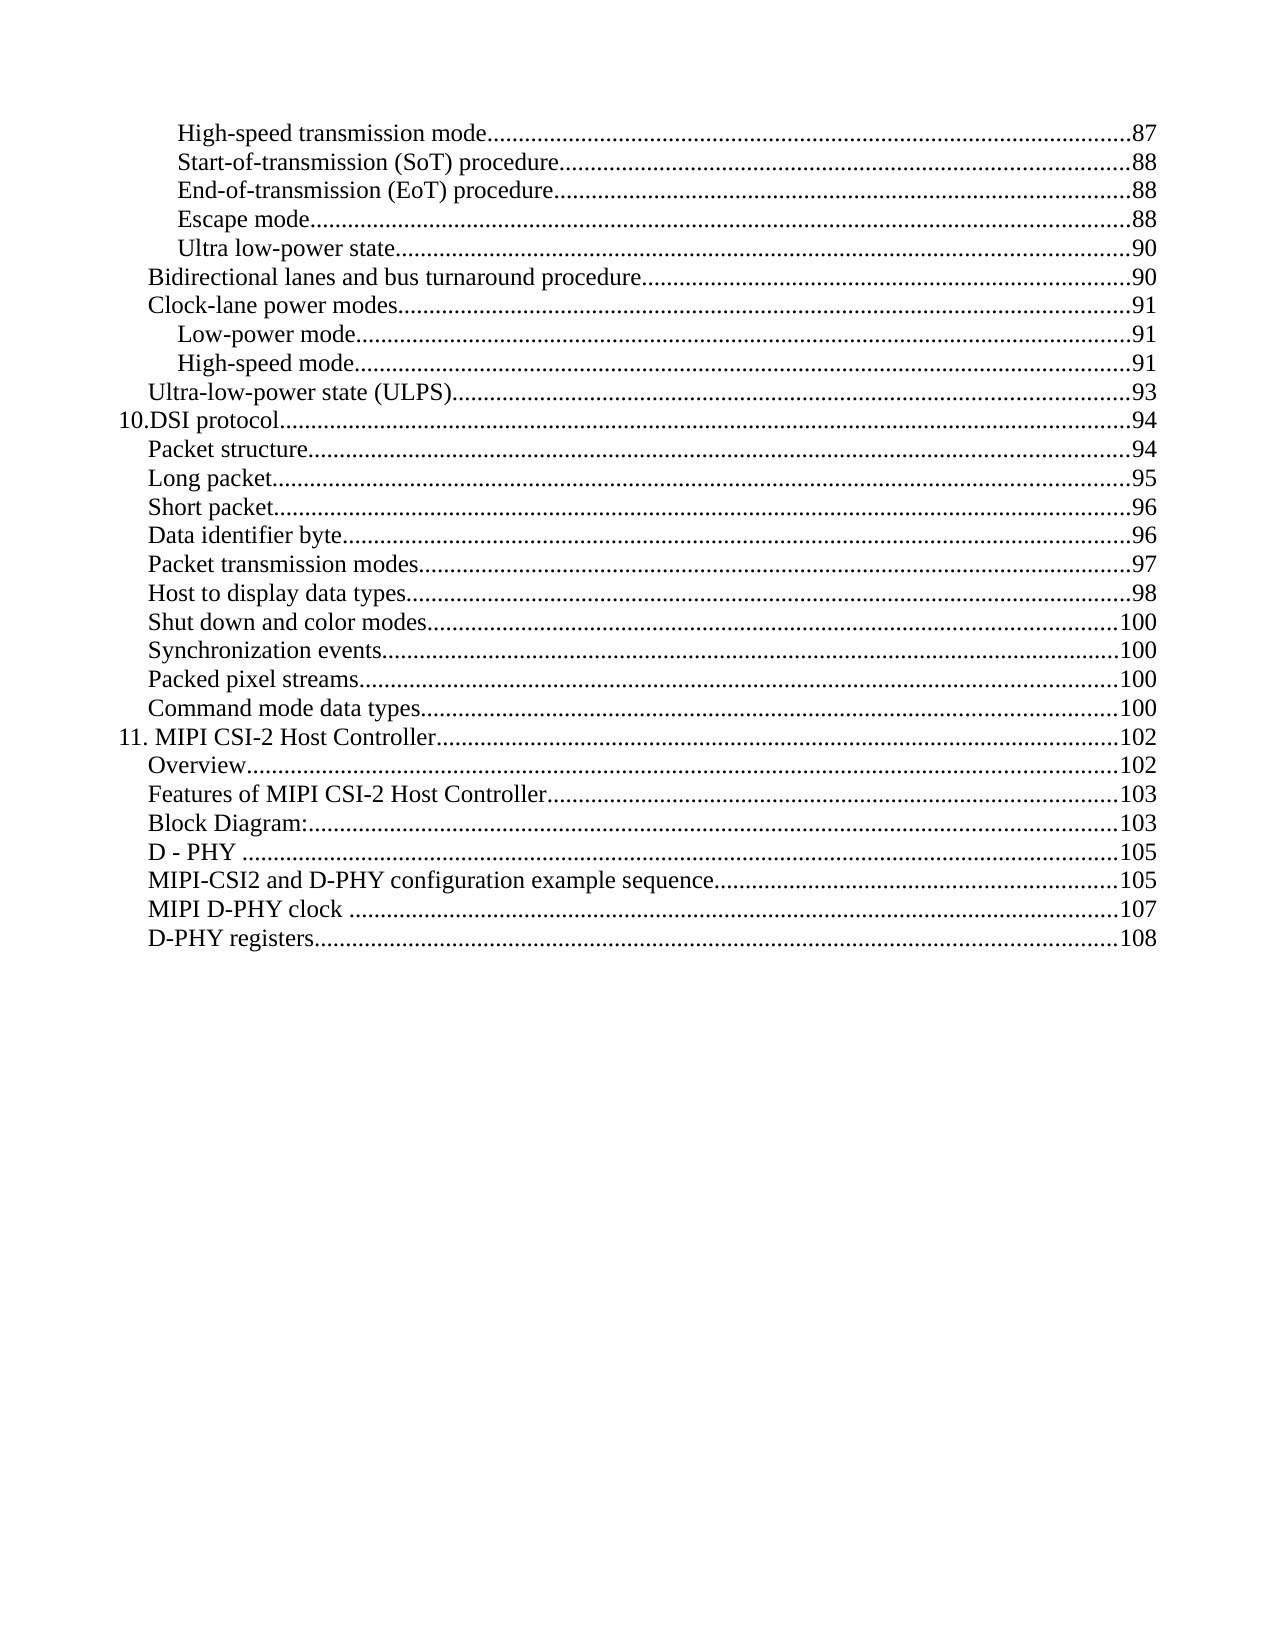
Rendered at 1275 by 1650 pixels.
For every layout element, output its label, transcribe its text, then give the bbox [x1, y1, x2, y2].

text Escape mode 88 [177, 204, 1157, 233]
text 11. MIPI CSI-2 Host Controller 102 [118, 722, 1157, 751]
text Clock-lane power modes 91 [148, 291, 1157, 319]
text Packet structure 94 [148, 434, 1157, 463]
text Shut down and color modes 100 [148, 607, 1157, 636]
text D-PHY registers 108 [148, 923, 1157, 952]
text Low-power mode 91 [177, 319, 1157, 348]
text Features of MIPI CSI-2 Host Controller 103 [148, 779, 1157, 808]
text High-speed transmission mode 87 [177, 118, 1157, 147]
text Overview 102 [148, 751, 1157, 779]
text D - PHY 105 [148, 837, 1157, 866]
text Synchronization events 100 [148, 636, 1157, 664]
text Packed pixel streams 100 [148, 664, 1157, 693]
text Data identifier byte 96 [148, 521, 1157, 549]
text Bidirectional lanes and bus turnaround procedure 90 [148, 262, 1157, 291]
text Host to display data types 98 [148, 578, 1157, 607]
text Block Diagram: 103 [148, 808, 1157, 837]
text MIPI-CSI2 and D-PHY configuration example sequence 105 [148, 866, 1157, 894]
text Command mode data types 100 [148, 693, 1157, 722]
text Start-of-transmission (SoT) procedure 88 [177, 147, 1157, 176]
text End-of-transmission (EoT) procedure 88 [177, 176, 1157, 204]
text High-speed mode 91 [177, 348, 1157, 377]
text Short packet 96 [148, 492, 1157, 521]
text 10.DSI protocol 94 [118, 406, 1157, 434]
text Ultra low-power state 90 [177, 233, 1157, 262]
text MIPI D-PHY clock 107 [148, 894, 1157, 923]
text Ultra-low-power state (ULPS) 93 [148, 377, 1157, 406]
text Packet transmission modes 97 [148, 549, 1157, 578]
text Long packet 95 [148, 463, 1157, 492]
